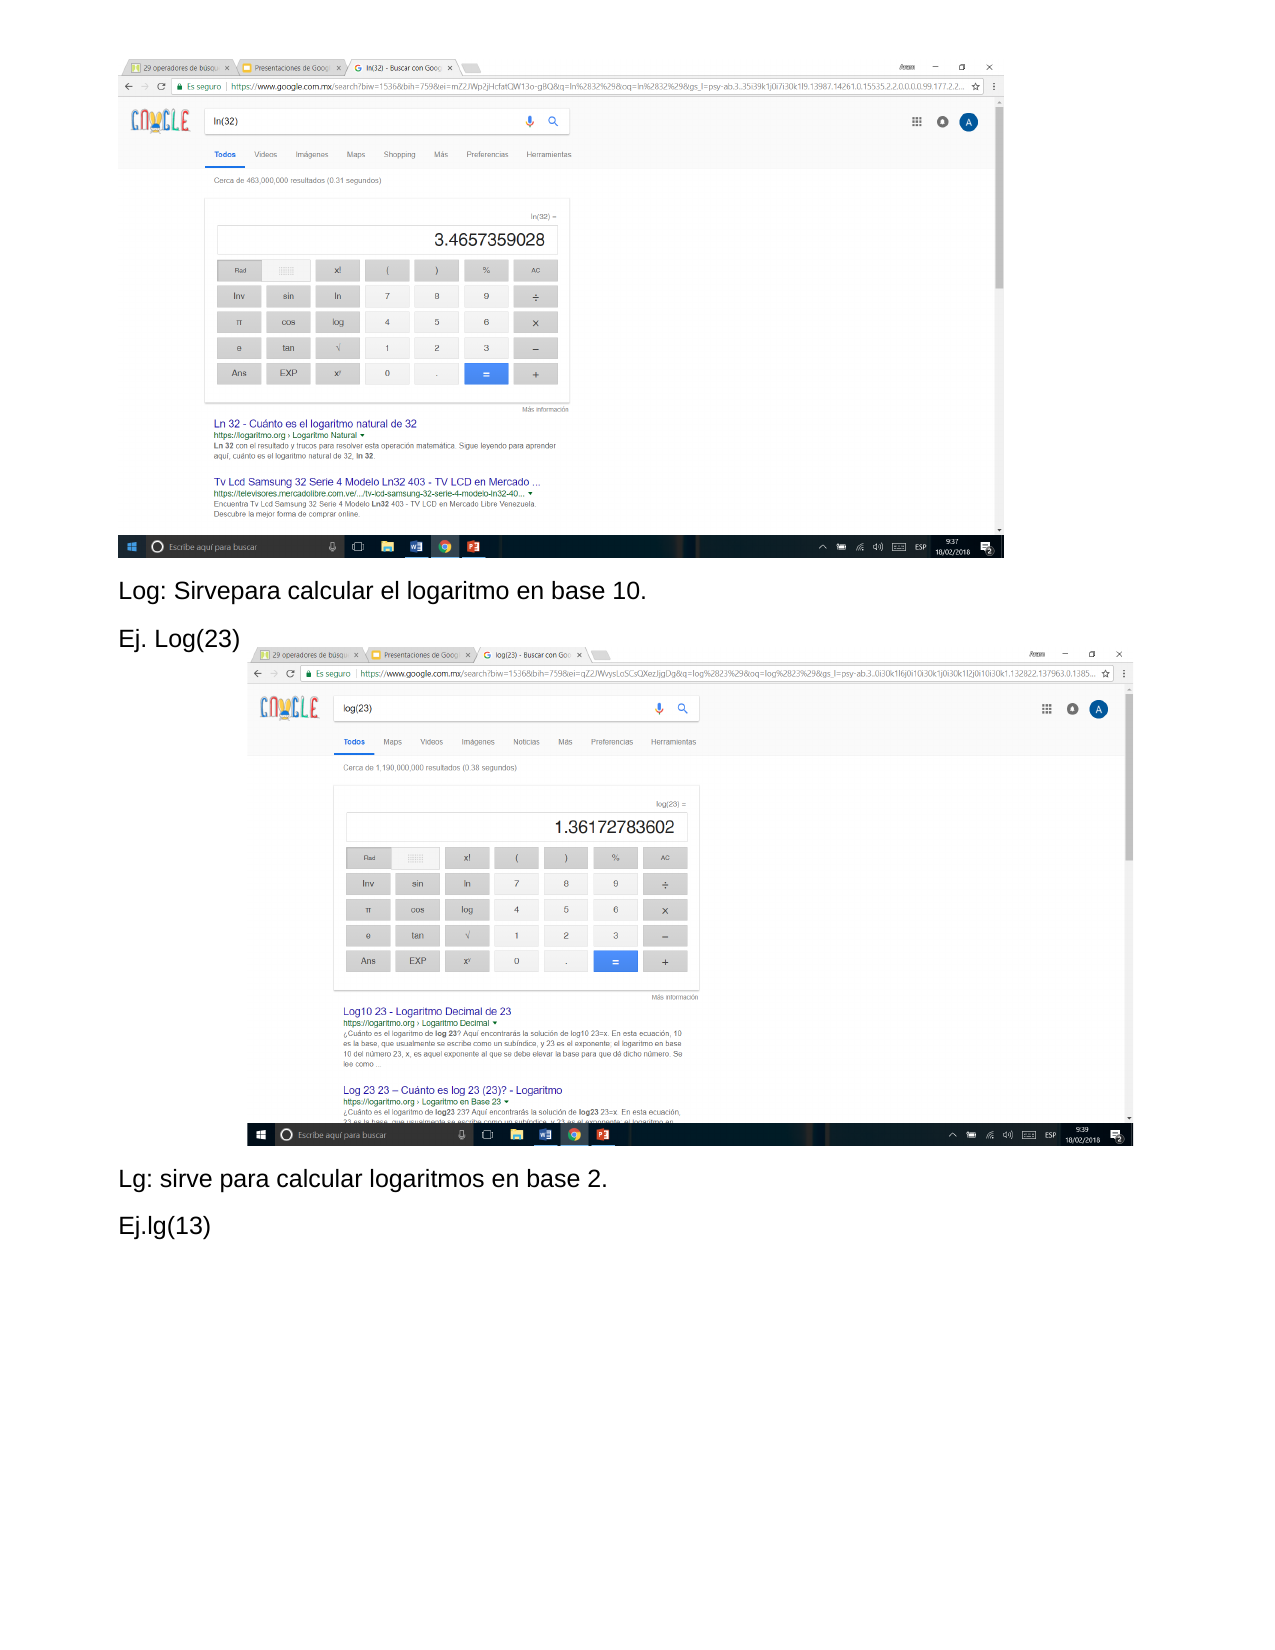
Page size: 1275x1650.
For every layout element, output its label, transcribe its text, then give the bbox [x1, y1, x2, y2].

text Log: Sirvepara calcular el logaritmo en base 10. [118, 576, 1205, 605]
text Lg: sirve para calcular logaritmos en base 2. [118, 1164, 1205, 1193]
text Ej. Log(23) [118, 623, 1205, 1145]
text Ej.lg(13) [118, 1211, 1205, 1240]
